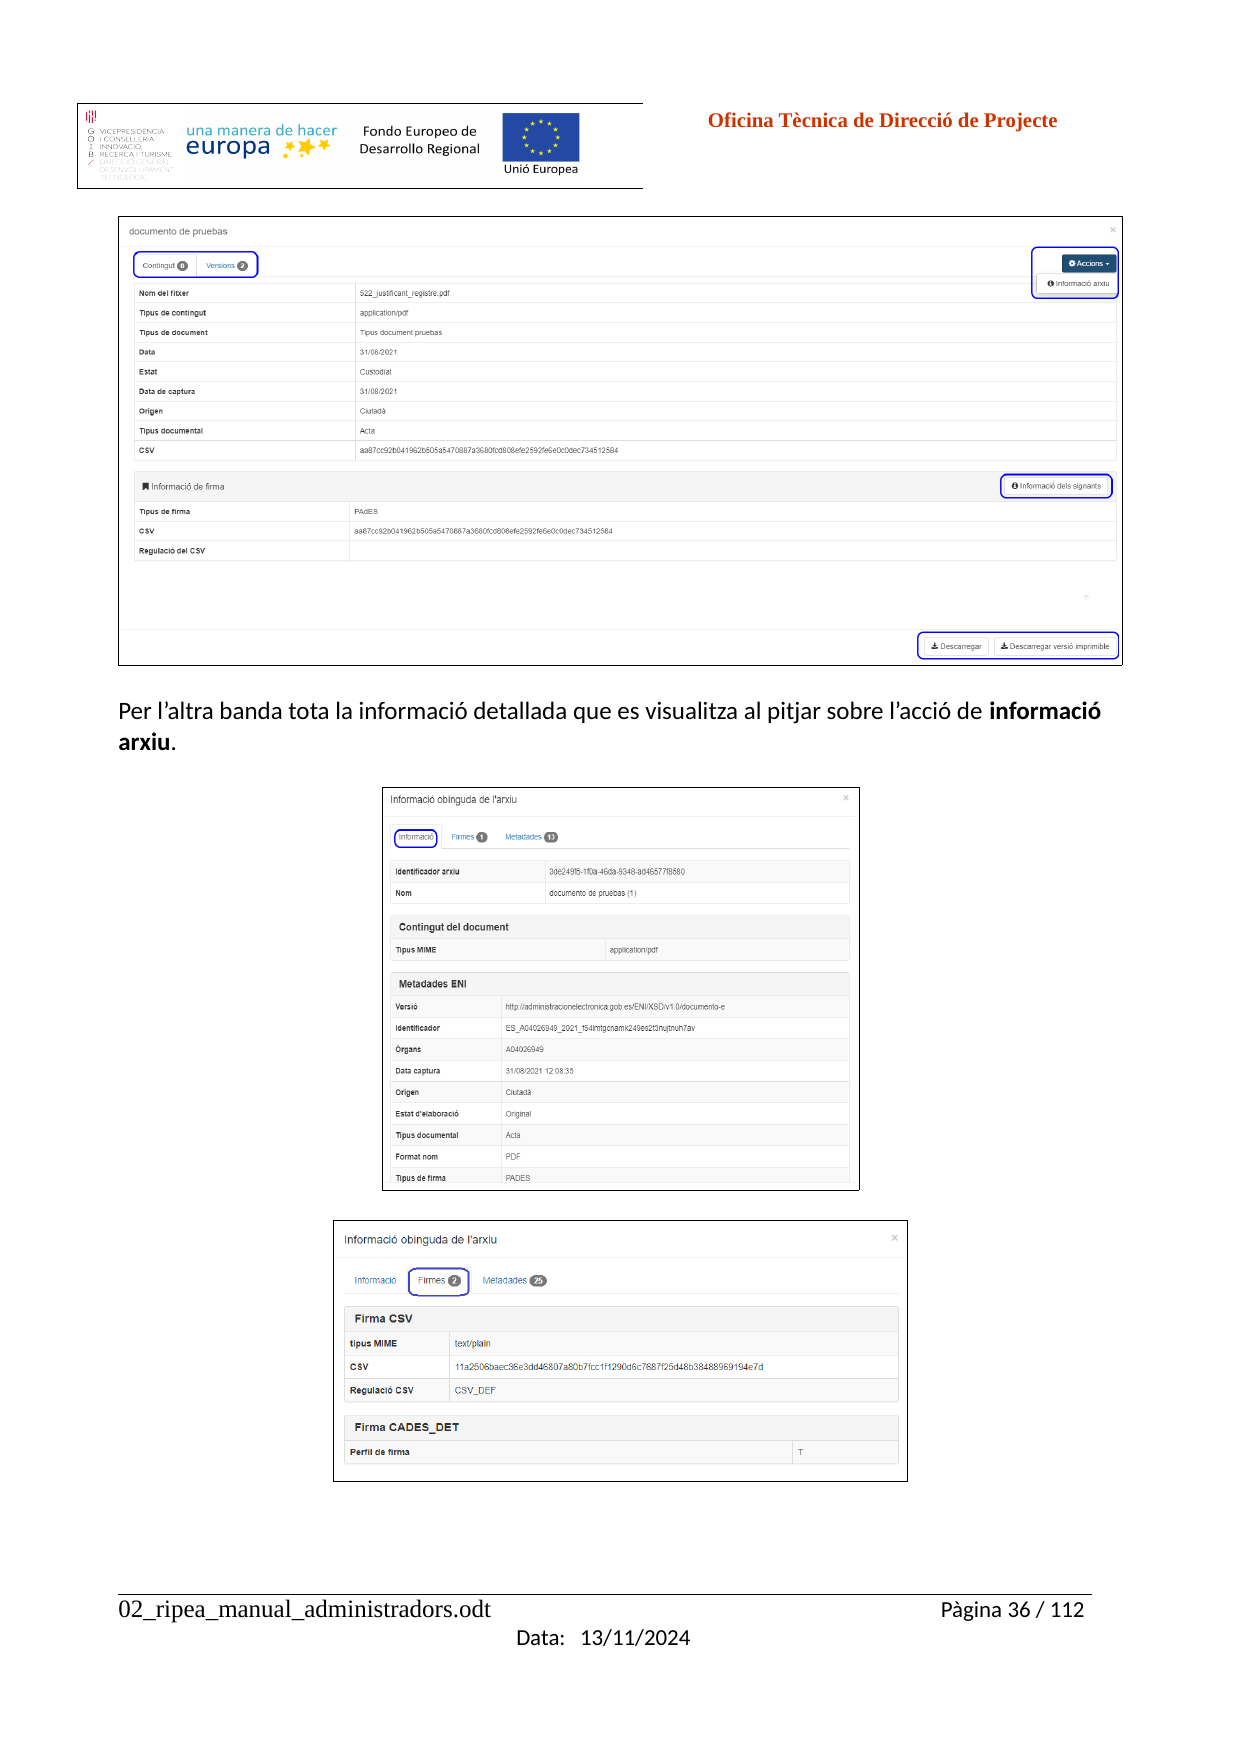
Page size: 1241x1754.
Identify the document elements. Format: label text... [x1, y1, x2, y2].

picture [335, 1223, 905, 1479]
picture [384, 790, 856, 1187]
picture [82, 108, 178, 182]
text Per l’altra banda tota la informació detallada que es visualitza al pitjar sobre l’acció de informació arxiu. [118, 696, 1122, 757]
picture [184, 108, 585, 182]
picture [121, 219, 1119, 662]
